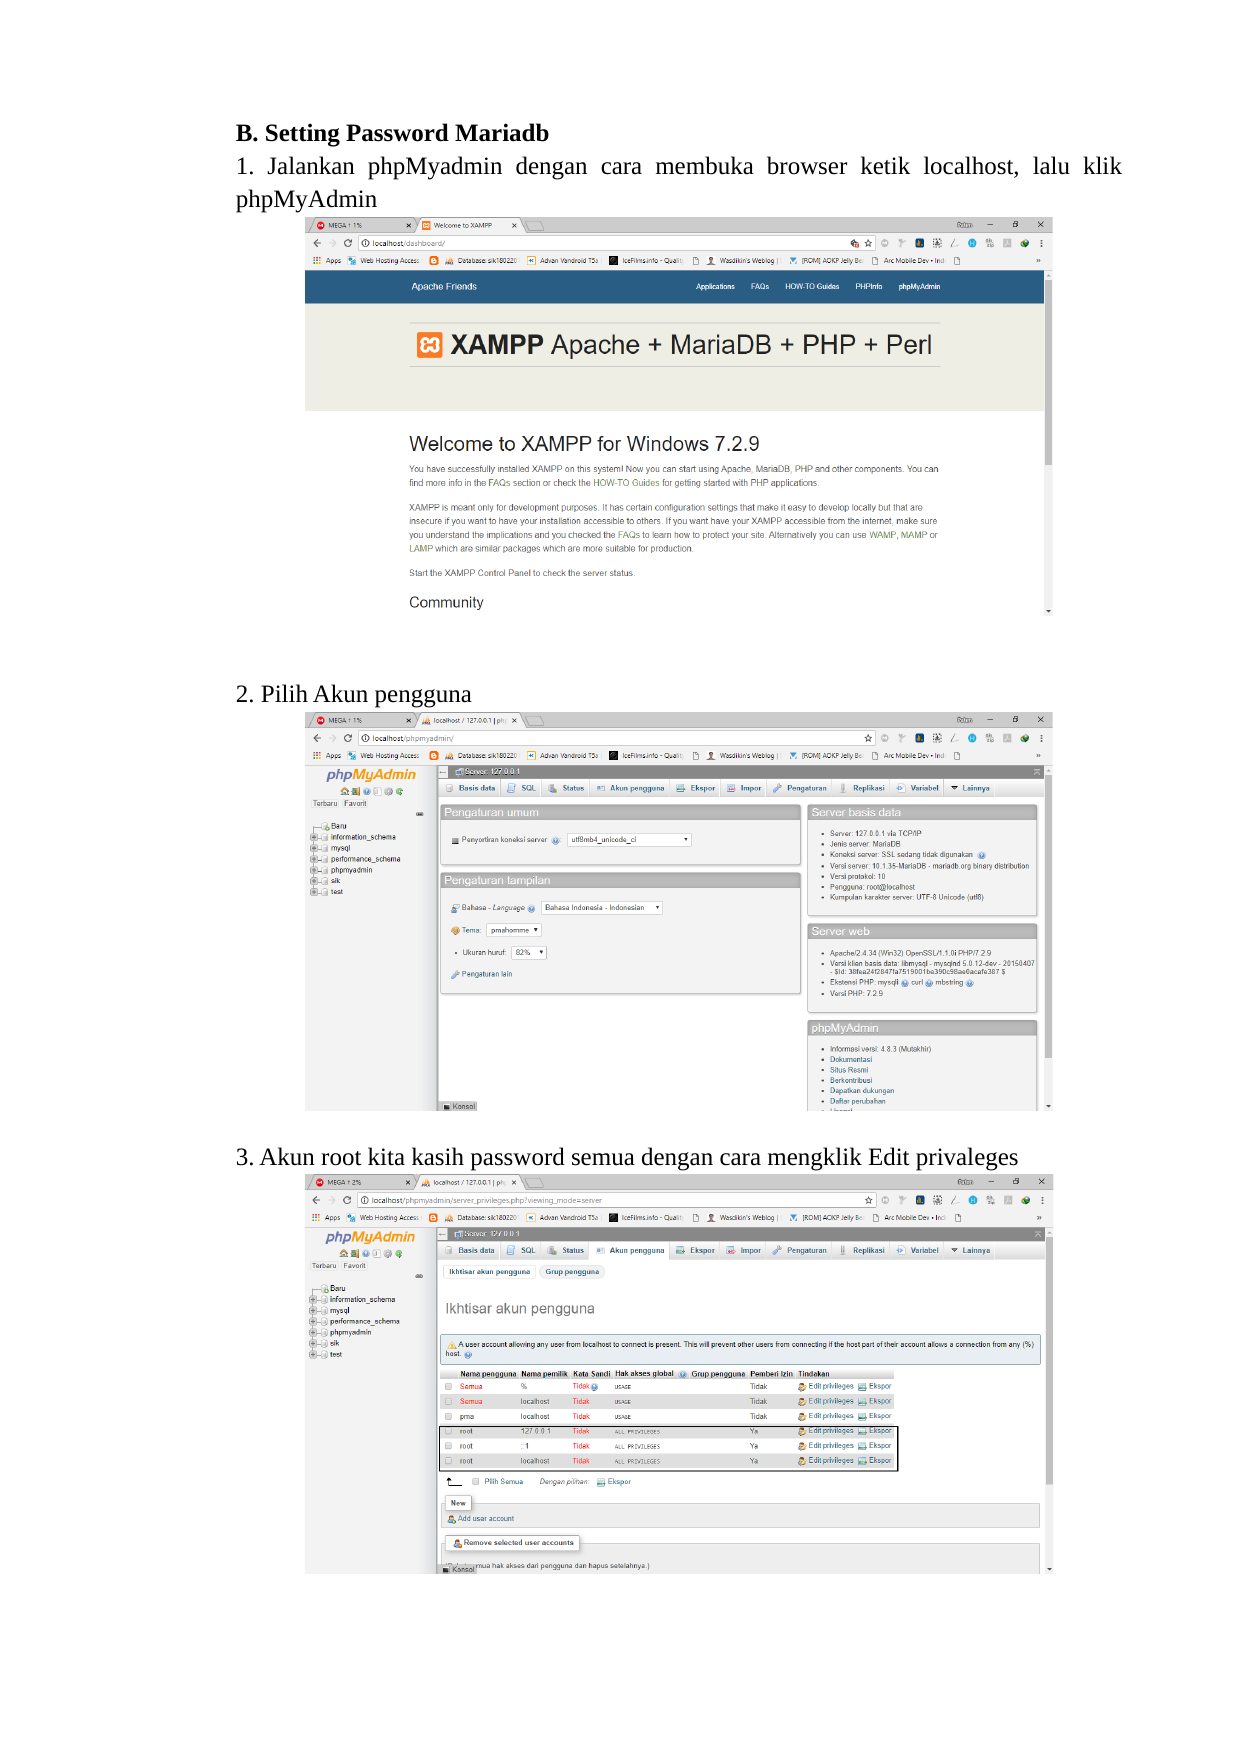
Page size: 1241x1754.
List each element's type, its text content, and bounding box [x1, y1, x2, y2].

picture [305, 712, 1053, 1111]
text 3. Akun root kita kasih password semua dengan cara mengklik Edit privaleges [236, 1142, 1122, 1171]
text B. Setting Password Mariadb [236, 118, 1122, 147]
picture [305, 217, 1053, 616]
picture [304, 1174, 1054, 1574]
text 1. Jalankan phpMyadmin dengan cara membuka browser ketik localhost, lalu klik phpMyAdmin [236, 151, 1122, 213]
text 2. Pilih Akun pengguna [236, 679, 1122, 708]
